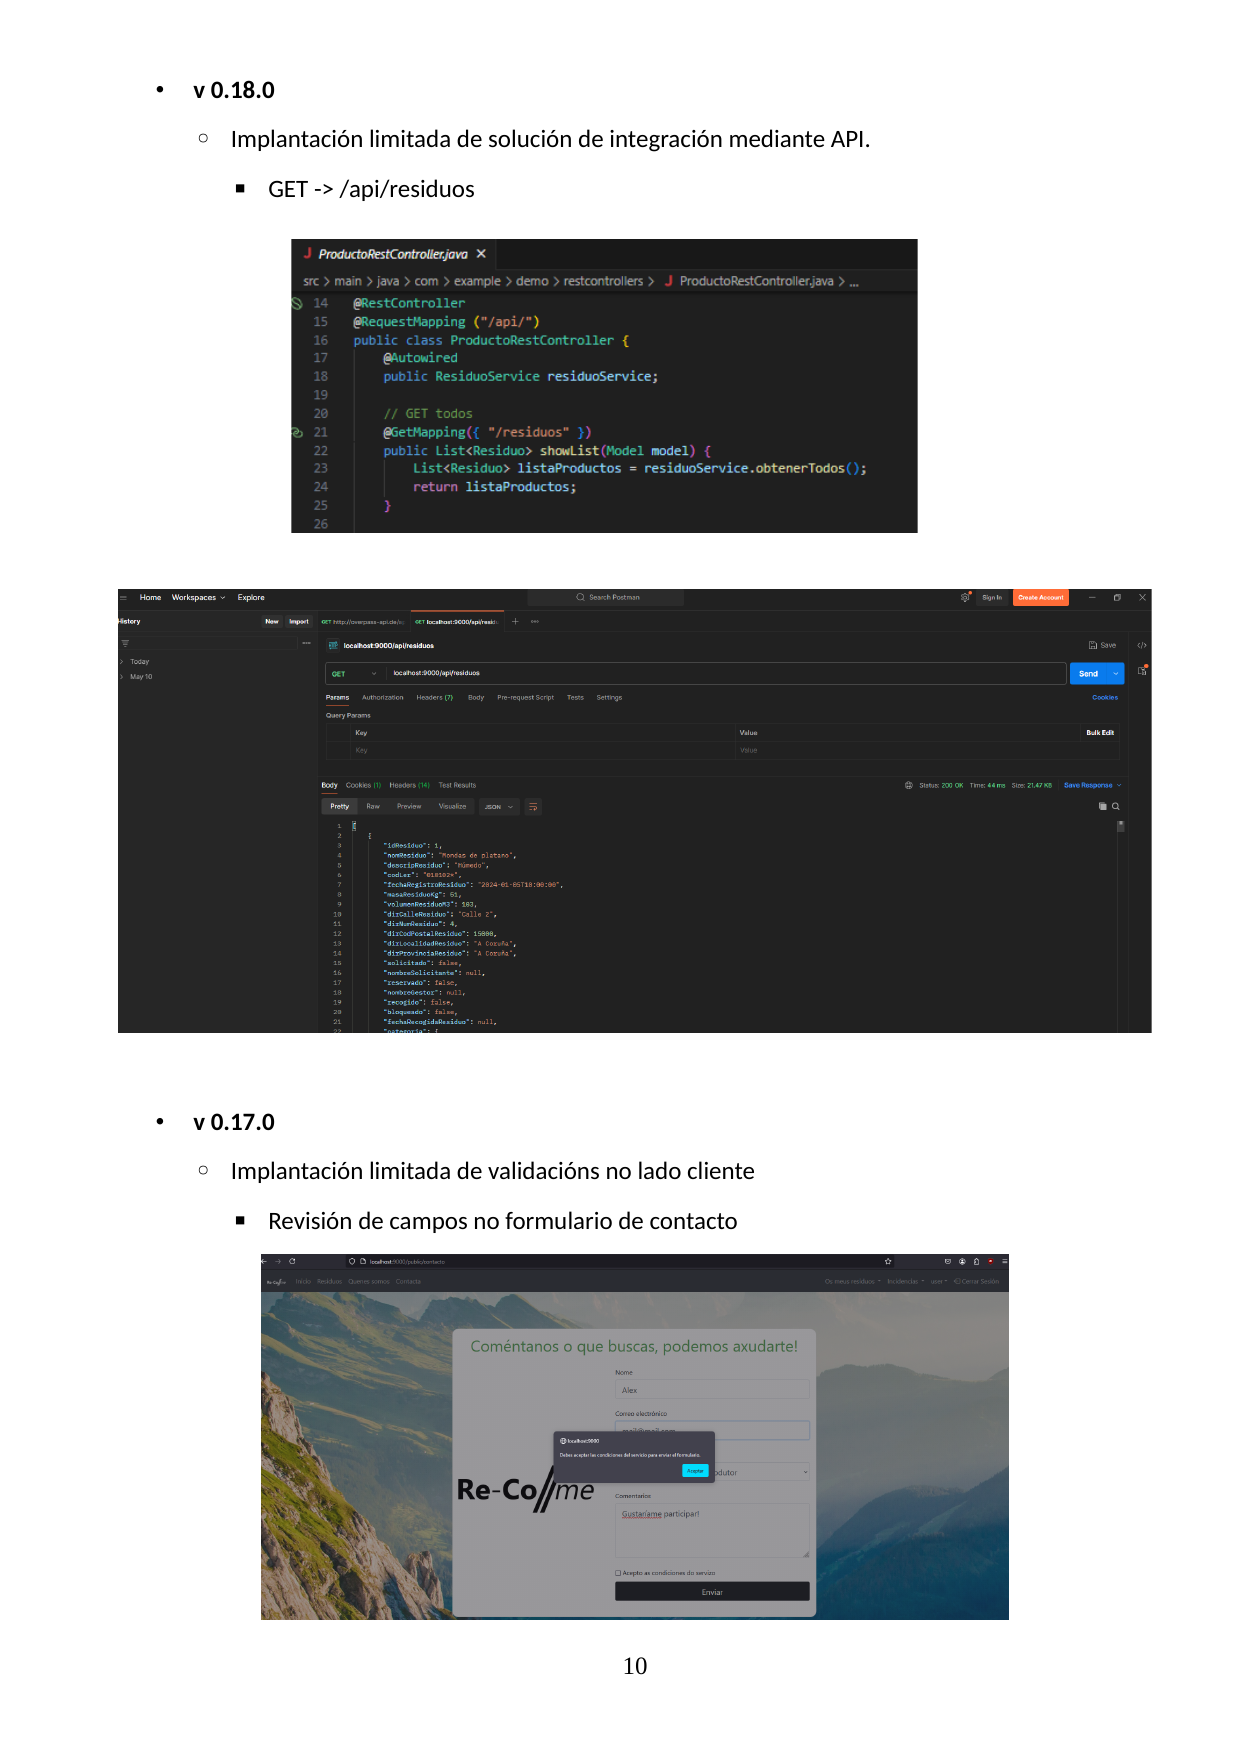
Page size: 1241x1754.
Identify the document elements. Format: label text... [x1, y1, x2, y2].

list Implantación limitada de validacións no lado cliente [193, 1155, 1152, 1186]
list v 0.17.0 [156, 1106, 1152, 1136]
list Implantación limitada de solución de integración mediante API. [193, 123, 1152, 154]
picture [291, 239, 918, 533]
list v 0.18.0 [156, 74, 1152, 104]
list GET -> /api/residuos [231, 173, 1152, 203]
list Revisión de campos no formulario de contacto [231, 1205, 1152, 1236]
picture [261, 1254, 1009, 1620]
picture [118, 589, 1152, 1033]
